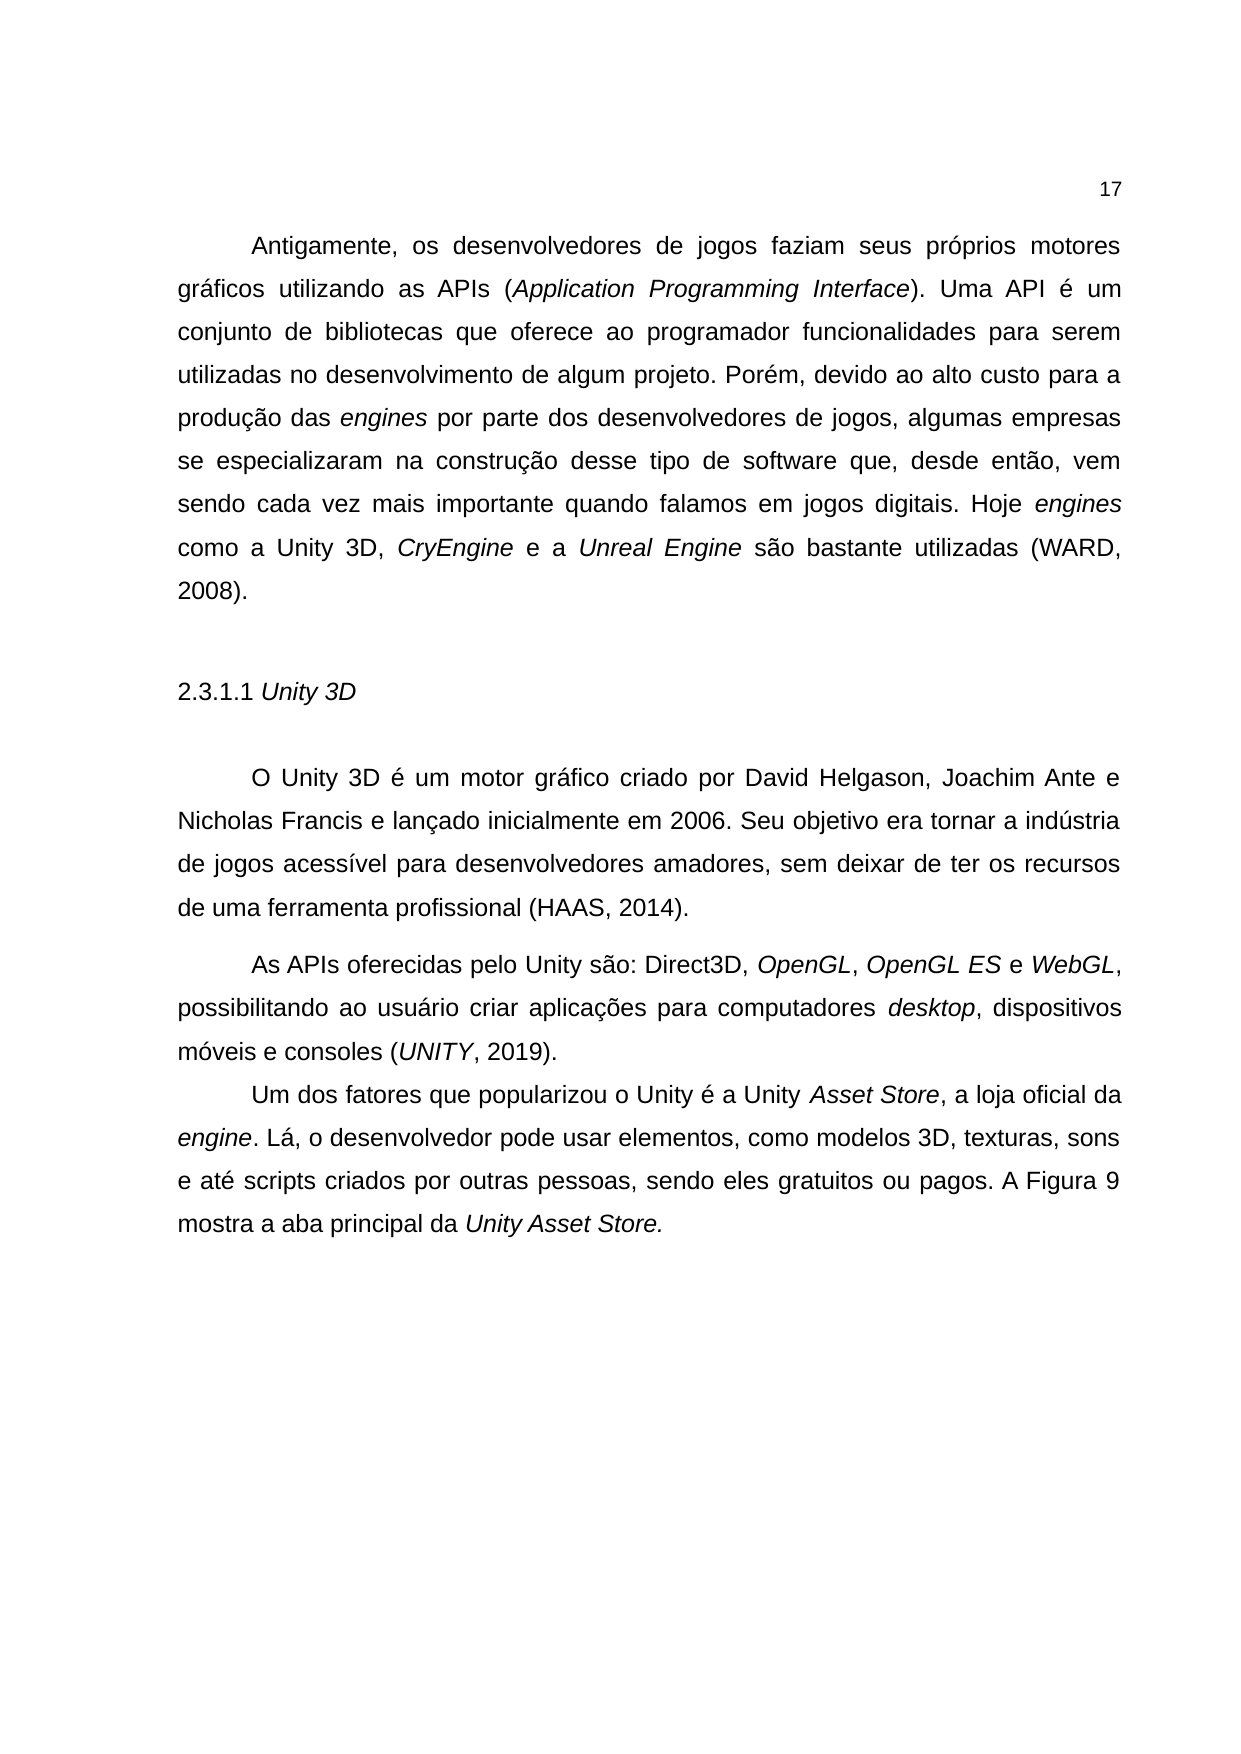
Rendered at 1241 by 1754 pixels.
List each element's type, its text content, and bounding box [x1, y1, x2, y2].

text Antigamente, os desenvolvedores de jogos faziam seus próprios motores gráficos utilizando as APIs (Application Programming Interface). Uma API é um conjunto de bibliotecas que oferece ao programador funcionalidades para serem utilizadas no desenvolvimento de algum projeto. Porém, devido ao alto custo para a produção das engines por parte dos desenvolvedores de jogos, algumas empresas se especializaram na construção desse tipo de software que, desde então, vem sendo cada vez mais importante quando falamos em jogos digitais. Hoje engines como a Unity 3D, CryEngine e a Unreal Engine são bastante utilizadas (WARD, 2008). [177, 231, 1122, 604]
text Um dos fatores que popularizou o Unity é a Unity Asset Store, a loja oficial da engine. Lá, o desenvolvedor pode usar elementos, como modelos 3D, texturas, sons e até scripts criados por outras pessoas, sendo eles gratuitos ou pagos. A Figura 9 mostra a aba principal da Unity Asset Store. [177, 1079, 1122, 1238]
text As APIs oferecidas pelo Unity são: Direct3D, OpenGL, OpenGL ES e WebGL, possibilitando ao usuário criar aplicações para computadores desktop, dispositivos móveis e consoles (UNITY, 2019). [177, 950, 1122, 1065]
text O Unity 3D é um motor gráfico criado por David Helgason, Joachim Ante e Nicholas Francis e lançado inicialmente em 2006. Seu objetivo era tornar a indústria de jogos acessível para desenvolvedores amadores, sem deixar de ter os recursos de uma ferramenta profissional (HAAS, 2014). [177, 763, 1122, 921]
subtitle 2.3.1.1 Unity 3D [177, 677, 1122, 705]
